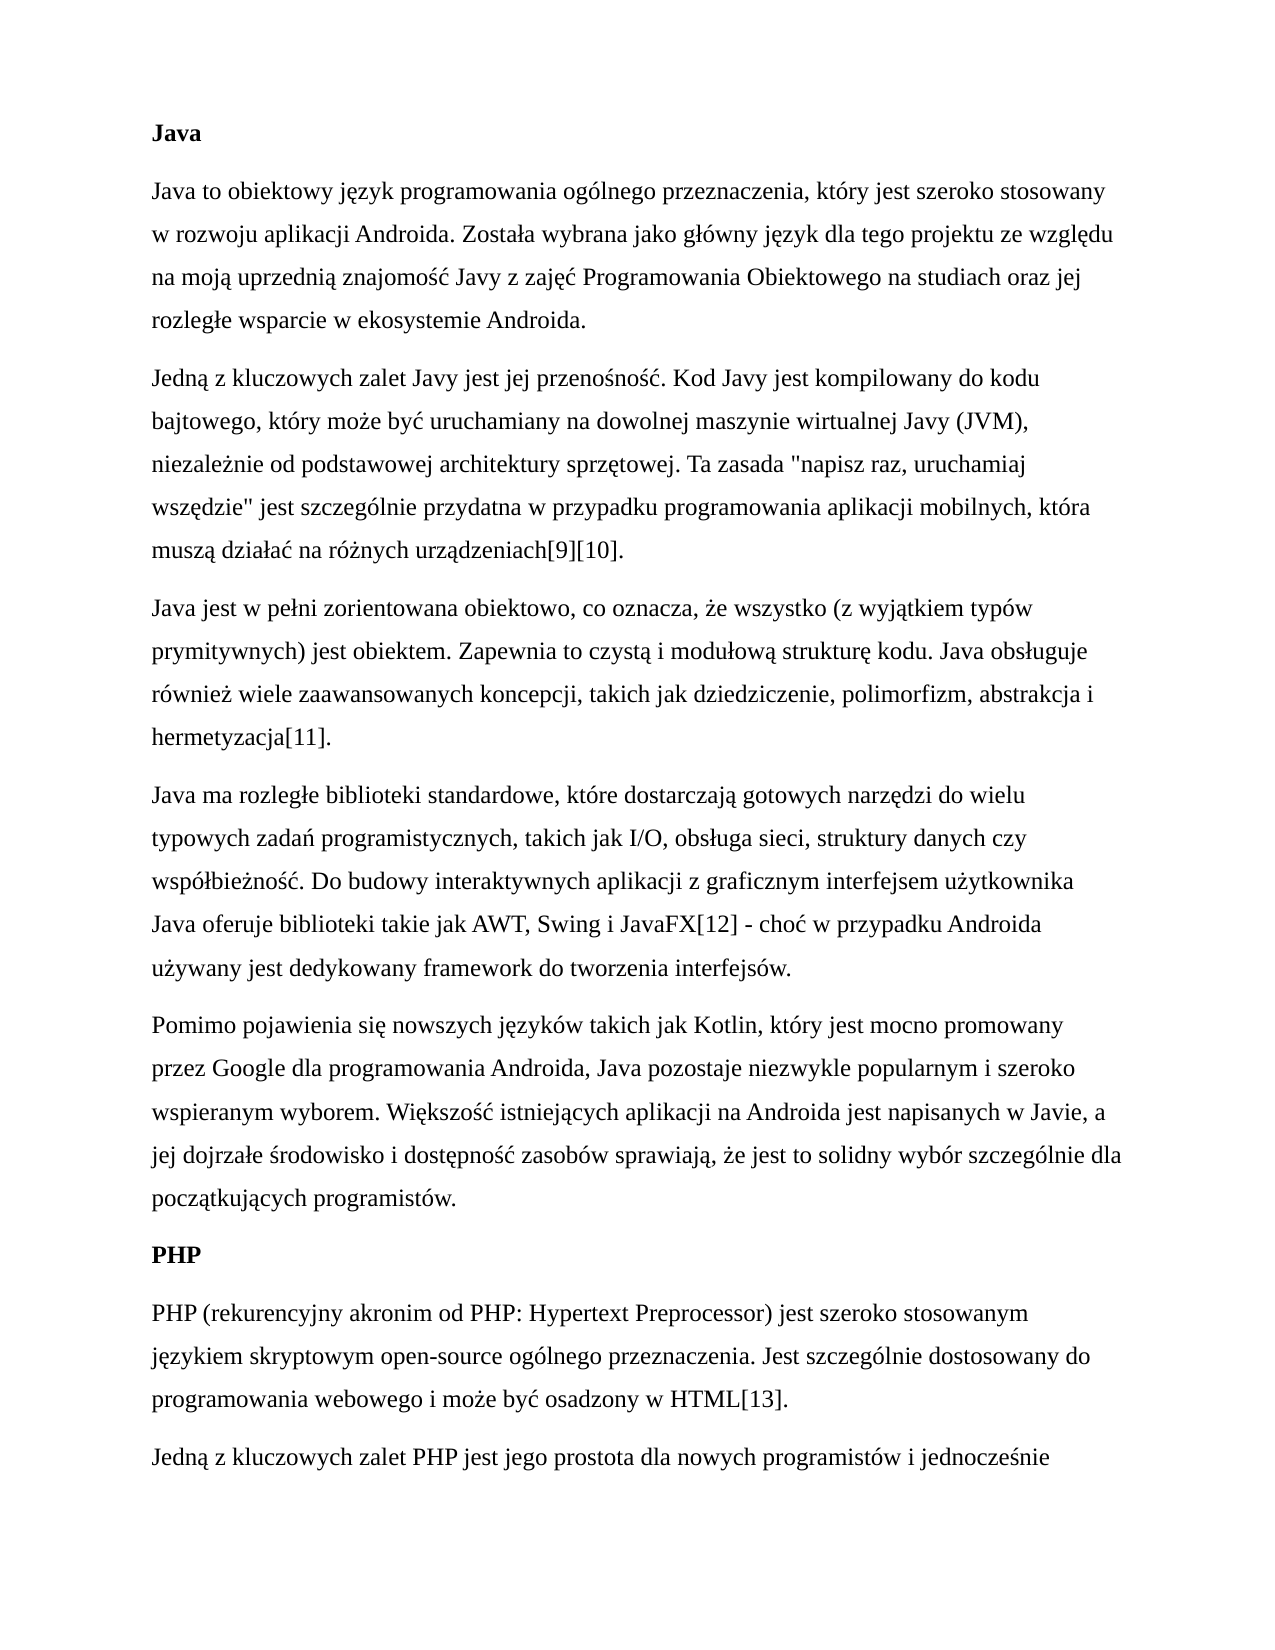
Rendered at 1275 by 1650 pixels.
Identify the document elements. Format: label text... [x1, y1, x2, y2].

text Java [151, 118, 1123, 147]
text PHP [151, 1241, 1123, 1269]
text Jedną z kluczowych zalet PHP jest jego prostota dla nowych programistów i jednocześnie [151, 1442, 1123, 1471]
text Java jest w pełni zorientowana obiektowo, co oznacza, że wszystko (z wyjątkiem typów prymitywnych) jest obiektem. Zapewnia to czystą i modułową strukturę kodu. Java obsługuje również wiele zaawansowanych koncepcji, takich jak dziedziczenie, polimorfizm, abstrakcja i hermetyzacja[11]. [151, 593, 1123, 751]
text Java to obiektowy język programowania ogólnego przeznaczenia, który jest szeroko stosowany w rozwoju aplikacji Androida. Została wybrana jako główny język dla tego projektu ze względu na moją uprzednią znajomość Javy z zajęć Programowania Obiektowego na studiach oraz jej rozległe wsparcie w ekosystemie Androida. [151, 176, 1123, 334]
text Jedną z kluczowych zalet Javy jest jej przenośność. Kod Javy jest kompilowany do kodu bajtowego, który może być uruchamiany na dowolnej maszynie wirtualnej Javy (JVM), niezależnie od podstawowej architektury sprzętowej. Ta zasada "napisz raz, uruchamiaj wszędzie" jest szczególnie przydatna w przypadku programowania aplikacji mobilnych, która muszą działać na różnych urządzeniach[9][10]. [151, 363, 1123, 564]
text Java ma rozległe biblioteki standardowe, które dostarczają gotowych narzędzi do wielu typowych zadań programistycznych, takich jak I/O, obsługa sieci, struktury danych czy współbieżność. Do budowy interaktywnych aplikacji z graficznym interfejsem użytkownika Java oferuje biblioteki takie jak AWT, Swing i JavaFX[12] - choć w przypadku Androida używany jest dedykowany framework do tworzenia interfejsów. [151, 780, 1123, 981]
text PHP (rekurencyjny akronim od PHP: Hypertext Preprocessor) jest szeroko stosowanym językiem skryptowym open-source ogólnego przeznaczenia. Jest szczególnie dostosowany do programowania webowego i może być osadzony w HTML[13]. [151, 1298, 1123, 1413]
text Pomimo pojawienia się nowszych języków takich jak Kotlin, który jest mocno promowany przez Google dla programowania Androida, Java pozostaje niezwykle popularnym i szeroko wspieranym wyborem. Większość istniejących aplikacji na Androida jest napisanych w Javie, a jej dojrzałe środowisko i dostępność zasobów sprawiają, że jest to solidny wybór szczególnie dla początkujących programistów. [151, 1010, 1123, 1212]
